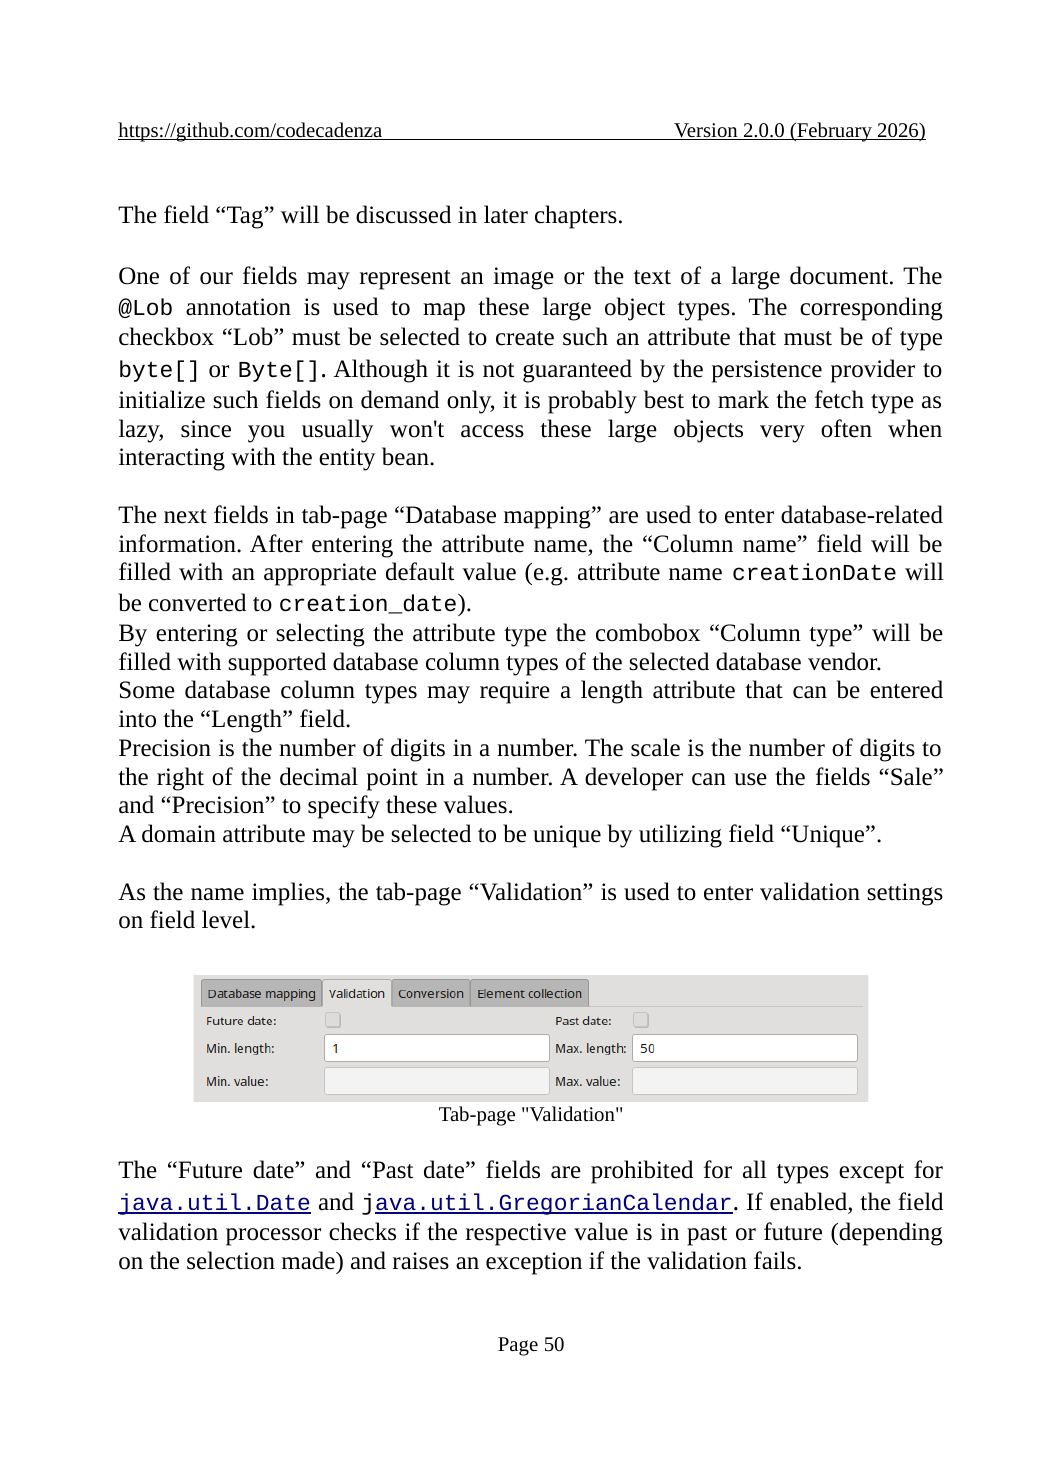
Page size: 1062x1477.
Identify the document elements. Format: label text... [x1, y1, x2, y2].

text As the name implies, the tab-page “Validation” is used to enter validation settings on field level. [118, 877, 944, 934]
text A domain attribute may be selected to be unique by utilizing field “Unique”. [118, 819, 944, 848]
text The next fields in tab-page “Database mapping” are used to enter database-related information. After entering the attribute name, the “Column name” field will be filled with an appropriate default value (e.g. attribute name creationDate will be converted to creation_date). [118, 500, 944, 618]
text Precision is the number of digits in a number. The scale is the number of digits to the right of the decimal point in a number. A developer can use the fields “Sale” and “Precision” to specify these values. [118, 733, 944, 819]
text By entering or selecting the attribute type the combobox “Column type” will be filled with supported database column types of the selected database vendor. [118, 618, 944, 675]
picture [193, 975, 869, 1102]
text The “Future date” and “Past date” fields are prohibited for all types except for java.util.Date and java.util.GregorianCalendar. If enabled, the field validation processor checks if the respective value is in past or future (depending on the selection made) and raises an exception if the validation fails. [118, 1155, 944, 1275]
text Some database column types may require a length attribute that can be entered into the “Length” field. [118, 675, 944, 733]
text One of our fields may represent an image or the text of a large document. The @Lob annotation is used to map these large object types. The corresponding checkbox “Lob” must be selected to create such an attribute that must be of type byte[] or Byte[]. Although it is not guaranteed by the persistence provider to initialize such fields on demand only, it is probably best to mark the fetch type as lazy, since you usually won't access these large objects very often when interacting with the entity bean. [118, 258, 944, 471]
text Tab-page "Validation" [193, 1102, 868, 1126]
text The field “Tag” will be discussed in later chapters. [118, 200, 944, 229]
